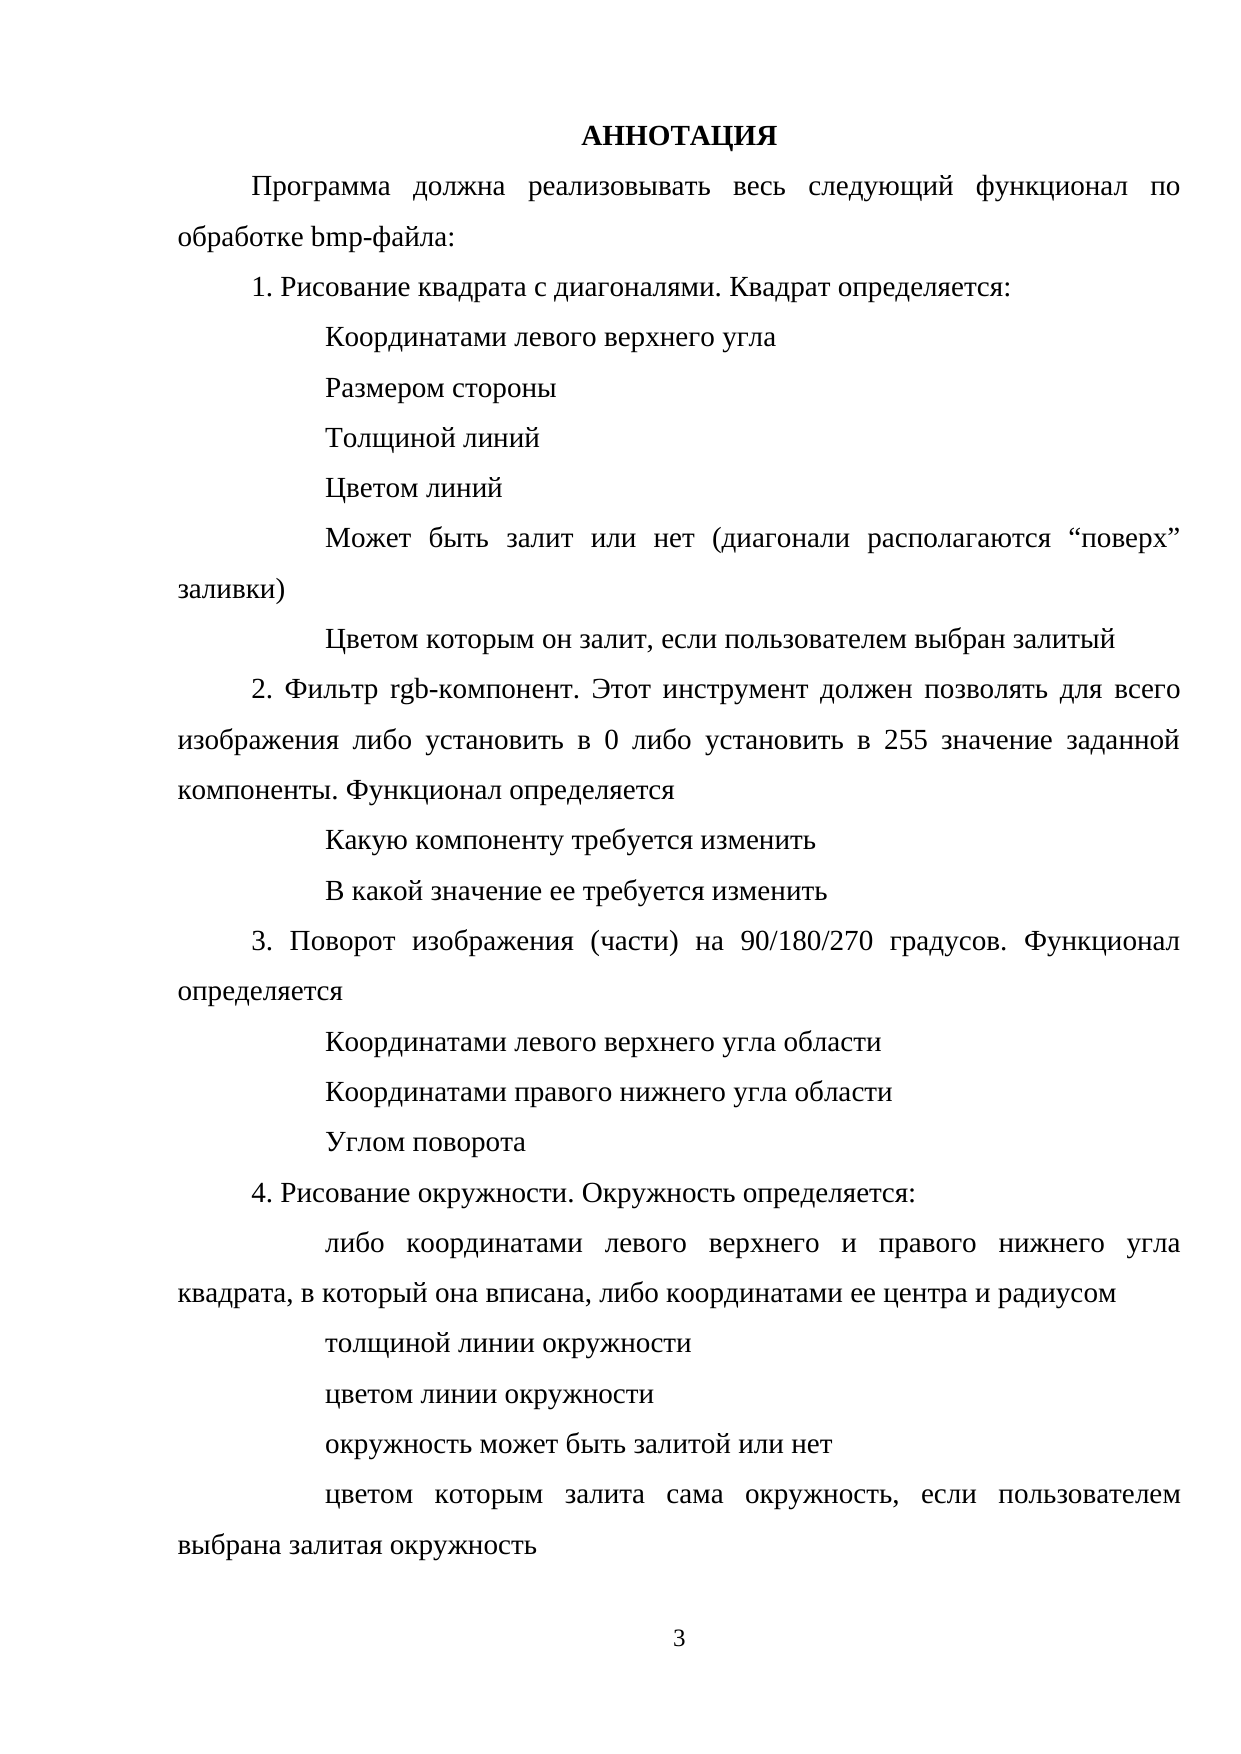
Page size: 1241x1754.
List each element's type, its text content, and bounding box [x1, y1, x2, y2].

text Аннотация [177, 118, 1181, 152]
text 4. Рисование окружности. Окружность определяется: [177, 1175, 1181, 1208]
text Цветом которым он залит, если пользователем выбран залитый [177, 621, 1181, 655]
text Координатами правого нижнего угла области [177, 1074, 1181, 1108]
text Может быть залит или нет (диагонали располагаются “поверх” заливки) [177, 521, 1181, 604]
text цветом которым залита сама окружность, если пользователем выбрана залитая окружность [177, 1477, 1181, 1560]
text 1. Рисование квадрата с диагоналями. Квадрат определяется: [177, 269, 1181, 303]
text Цветом линий [177, 470, 1181, 504]
text 2. Фильтр rgb-компонент. Этот инструмент должен позволять для всего изображения либо установить в 0 либо установить в 255 значение заданной компоненты. Функционал определяется [177, 672, 1181, 806]
text Толщиной линий [177, 420, 1181, 453]
text Какую компоненту требуется изменить [177, 822, 1181, 856]
text Программа должна реализовывать весь следующий функционал по обработке bmp-файла: [177, 168, 1181, 252]
text Размером стороны [177, 370, 1181, 403]
text окружность может быть залитой или нет [177, 1426, 1181, 1460]
text Координатами левого верхнего угла области [177, 1024, 1181, 1057]
text Координатами левого верхнего угла [177, 319, 1181, 353]
text толщиной линии окружности [177, 1326, 1181, 1359]
text либо координатами левого верхнего и правого нижнего угла квадрата, в который она вписана, либо координатами ее центра и радиусом [177, 1225, 1181, 1309]
text 3. Поворот изображения (части) на 90/180/270 градусов. Функционал определяется [177, 923, 1181, 1007]
text В какой значение ее требуется изменить [177, 873, 1181, 906]
text цветом линии окружности [177, 1376, 1181, 1409]
text Углом поворота [177, 1124, 1181, 1158]
